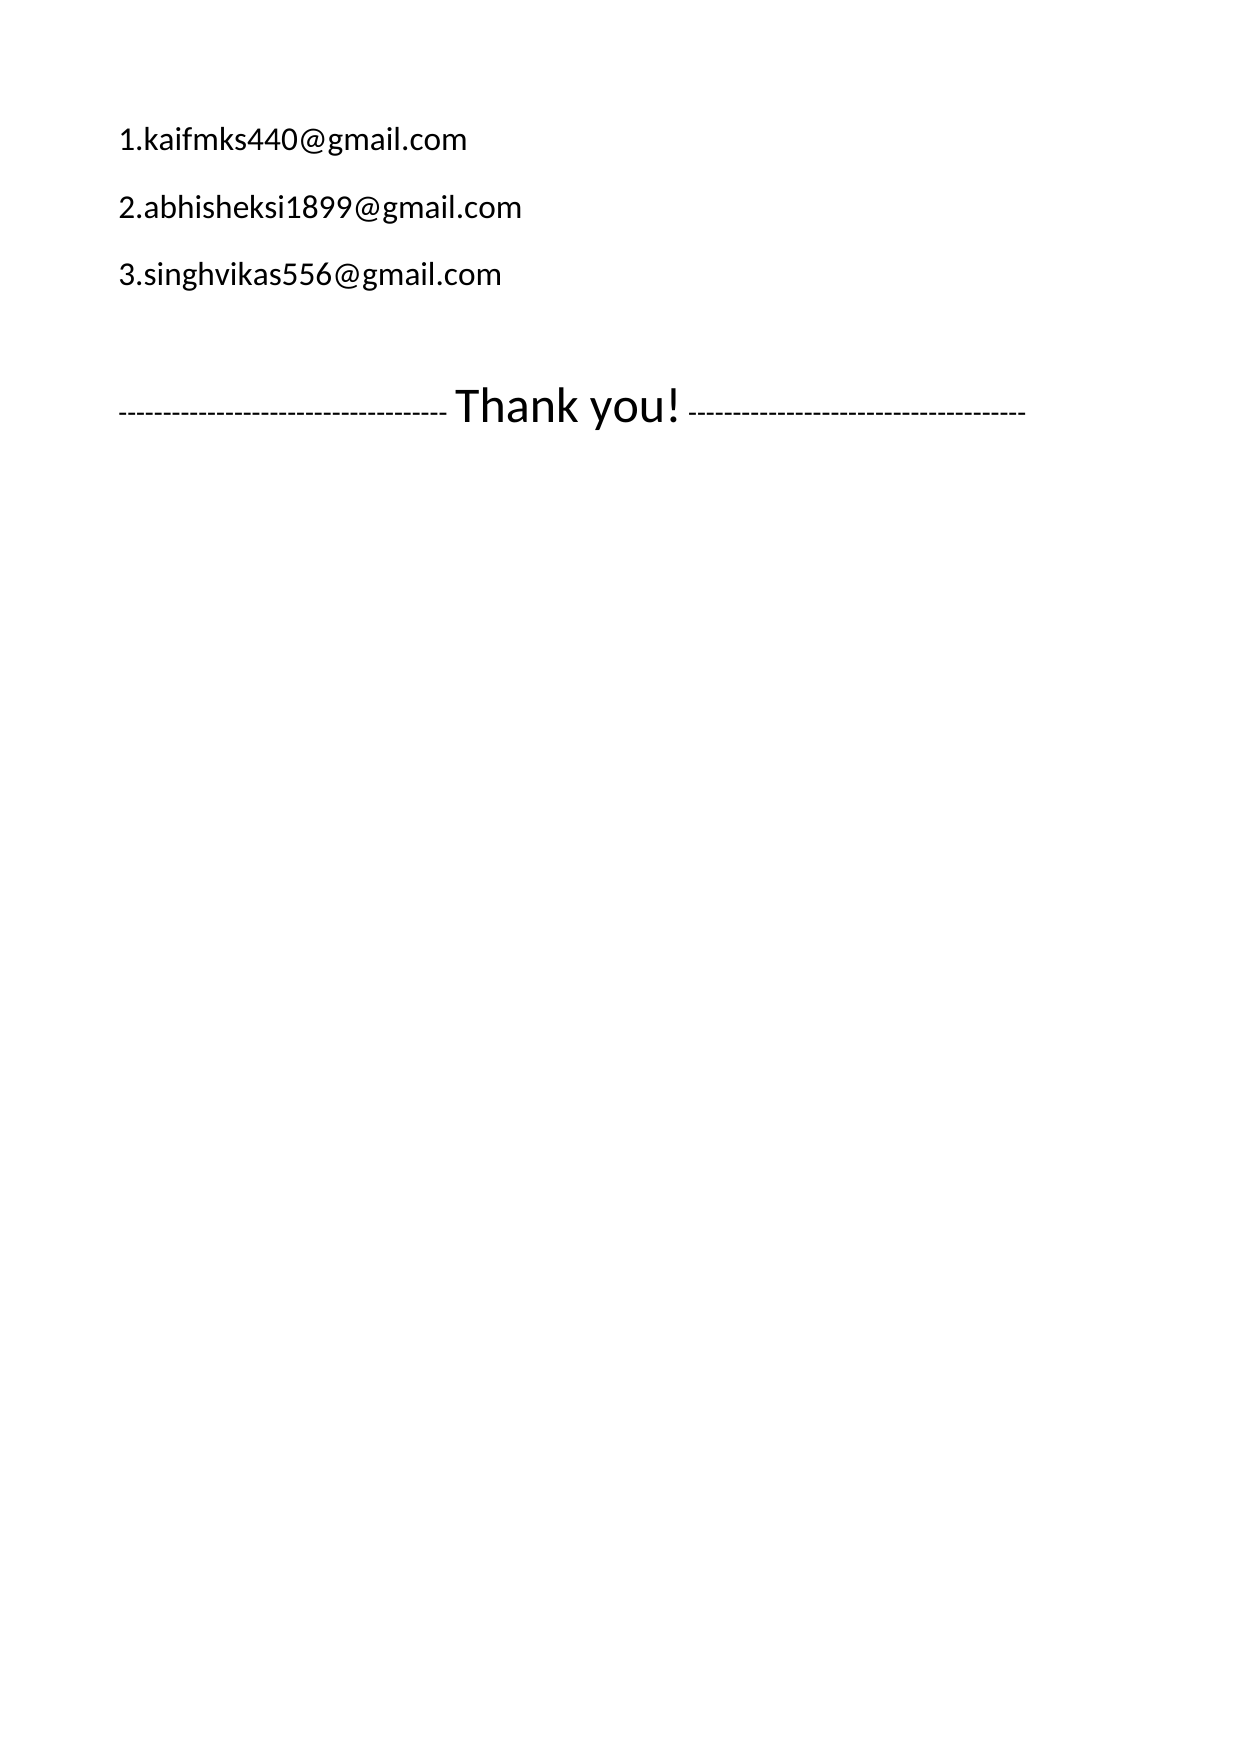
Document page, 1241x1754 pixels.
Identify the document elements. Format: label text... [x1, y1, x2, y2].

text 1.kaifmks440@gmail.com [118, 118, 1122, 159]
text ------------------------------------- Thank you! -------------------------------------- [118, 374, 1122, 435]
text 2.abhisheksi1899@gmail.com [118, 186, 1122, 226]
text 3.singhvikas556@gmail.com [118, 253, 1122, 294]
